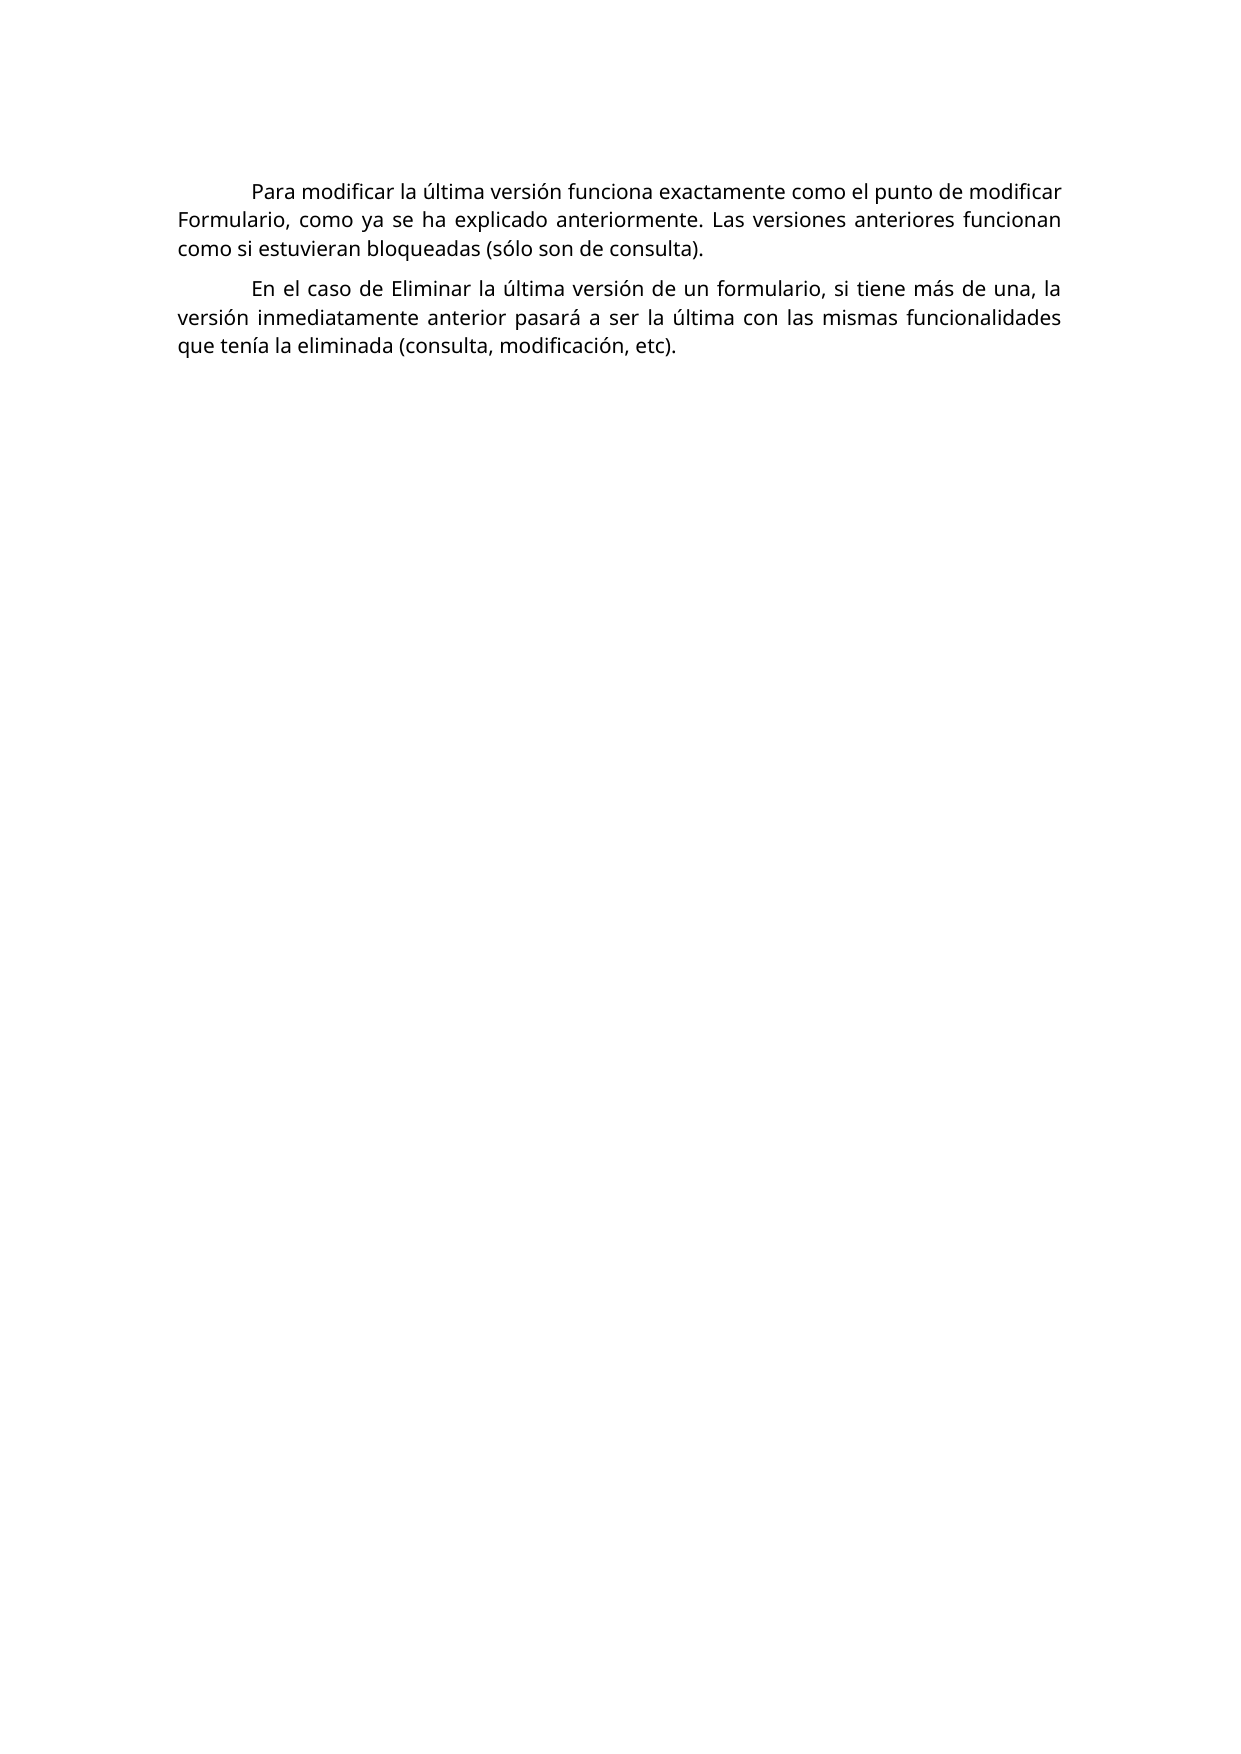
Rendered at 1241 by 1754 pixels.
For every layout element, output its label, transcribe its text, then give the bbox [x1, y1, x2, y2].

text Para modificar la última versión funciona exactamente como el punto de modificar Formulario, como ya se ha explicado anteriormente. Las versiones anteriores funcionan como si estuvieran bloqueadas (sólo son de consulta). [177, 177, 1063, 262]
text En el caso de Eliminar la última versión de un formulario, si tiene más de una, la versión inmediatamente anterior pasará a ser la última con las mismas funcionalidades que tenía la eliminada (consulta, modificación, etc). [177, 274, 1063, 360]
